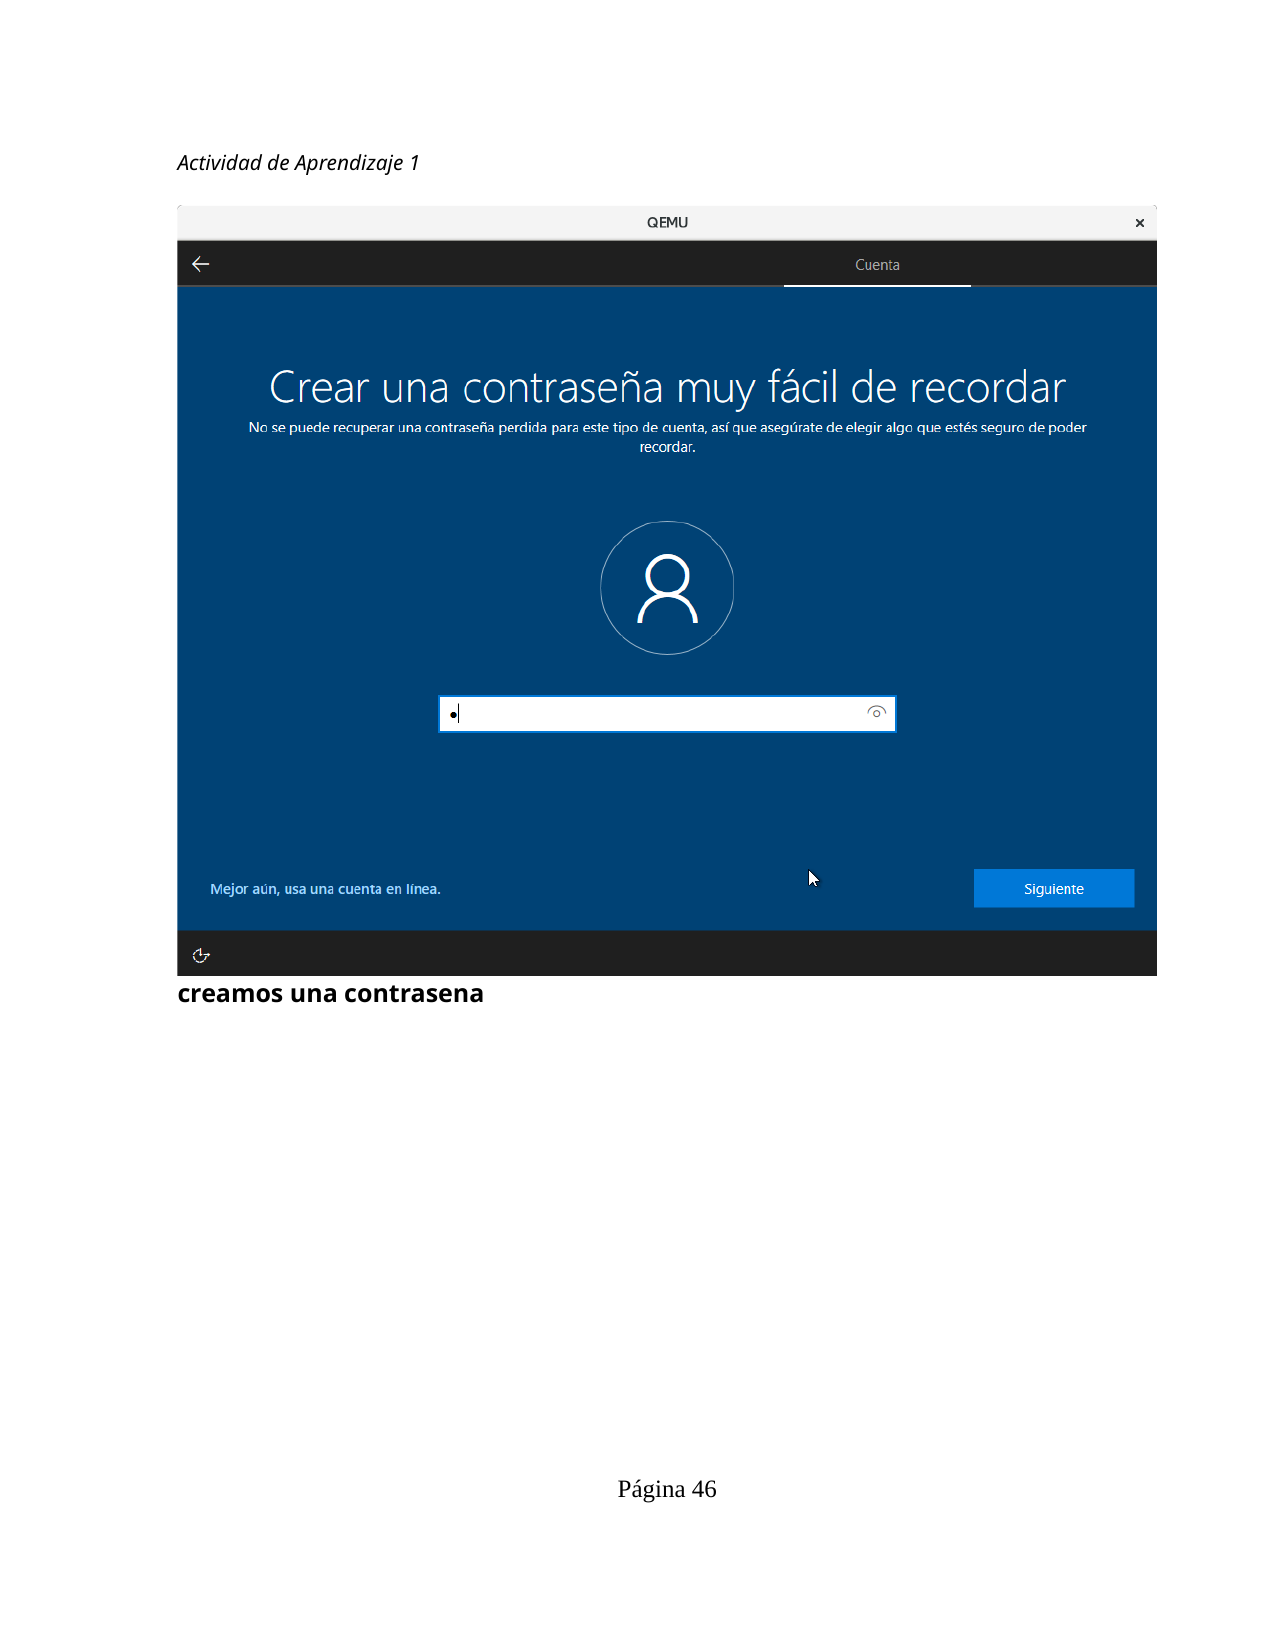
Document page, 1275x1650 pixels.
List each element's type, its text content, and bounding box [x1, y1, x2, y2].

text creamos una contrasena [177, 976, 1157, 1010]
picture [177, 205, 1157, 976]
